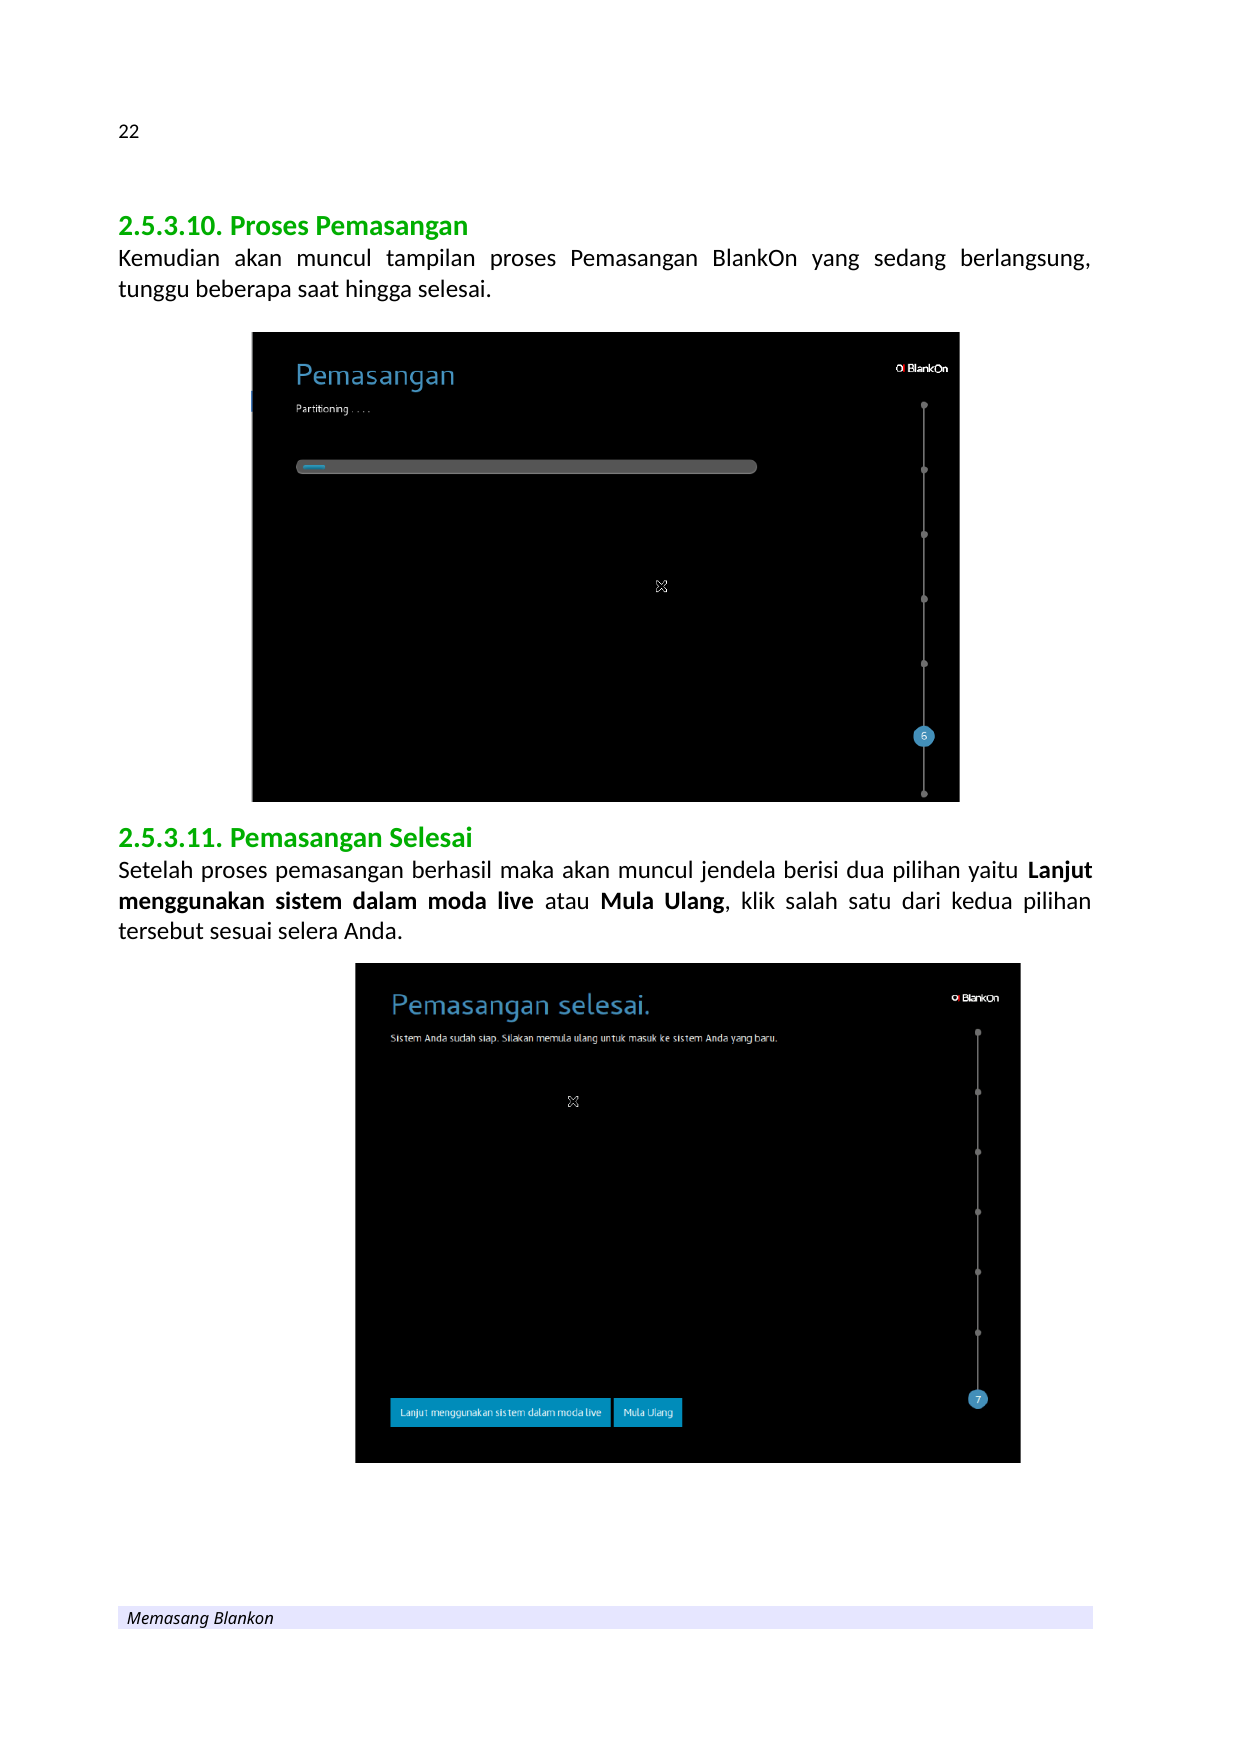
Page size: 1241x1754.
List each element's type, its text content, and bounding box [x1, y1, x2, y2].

subtitle Proses Pemasangan [118, 207, 1093, 242]
subtitle Pemasangan Selesai [118, 333, 1093, 854]
picture [355, 963, 1021, 1463]
text Kemudian akan muncul tampilan proses Pemasangan BlankOn yang sedang berlangsung, tunggu beberapa saat hingga selesai. [118, 242, 1093, 303]
text Setelah proses pemasangan berhasil maka akan muncul jendela berisi dua pilihan yaitu Lanjut menggunakan sistem dalam moda live atau Mula Ulang, klik salah satu dari kedua pilihan tersebut sesuai selera Anda. [118, 854, 1093, 946]
picture [251, 332, 960, 802]
